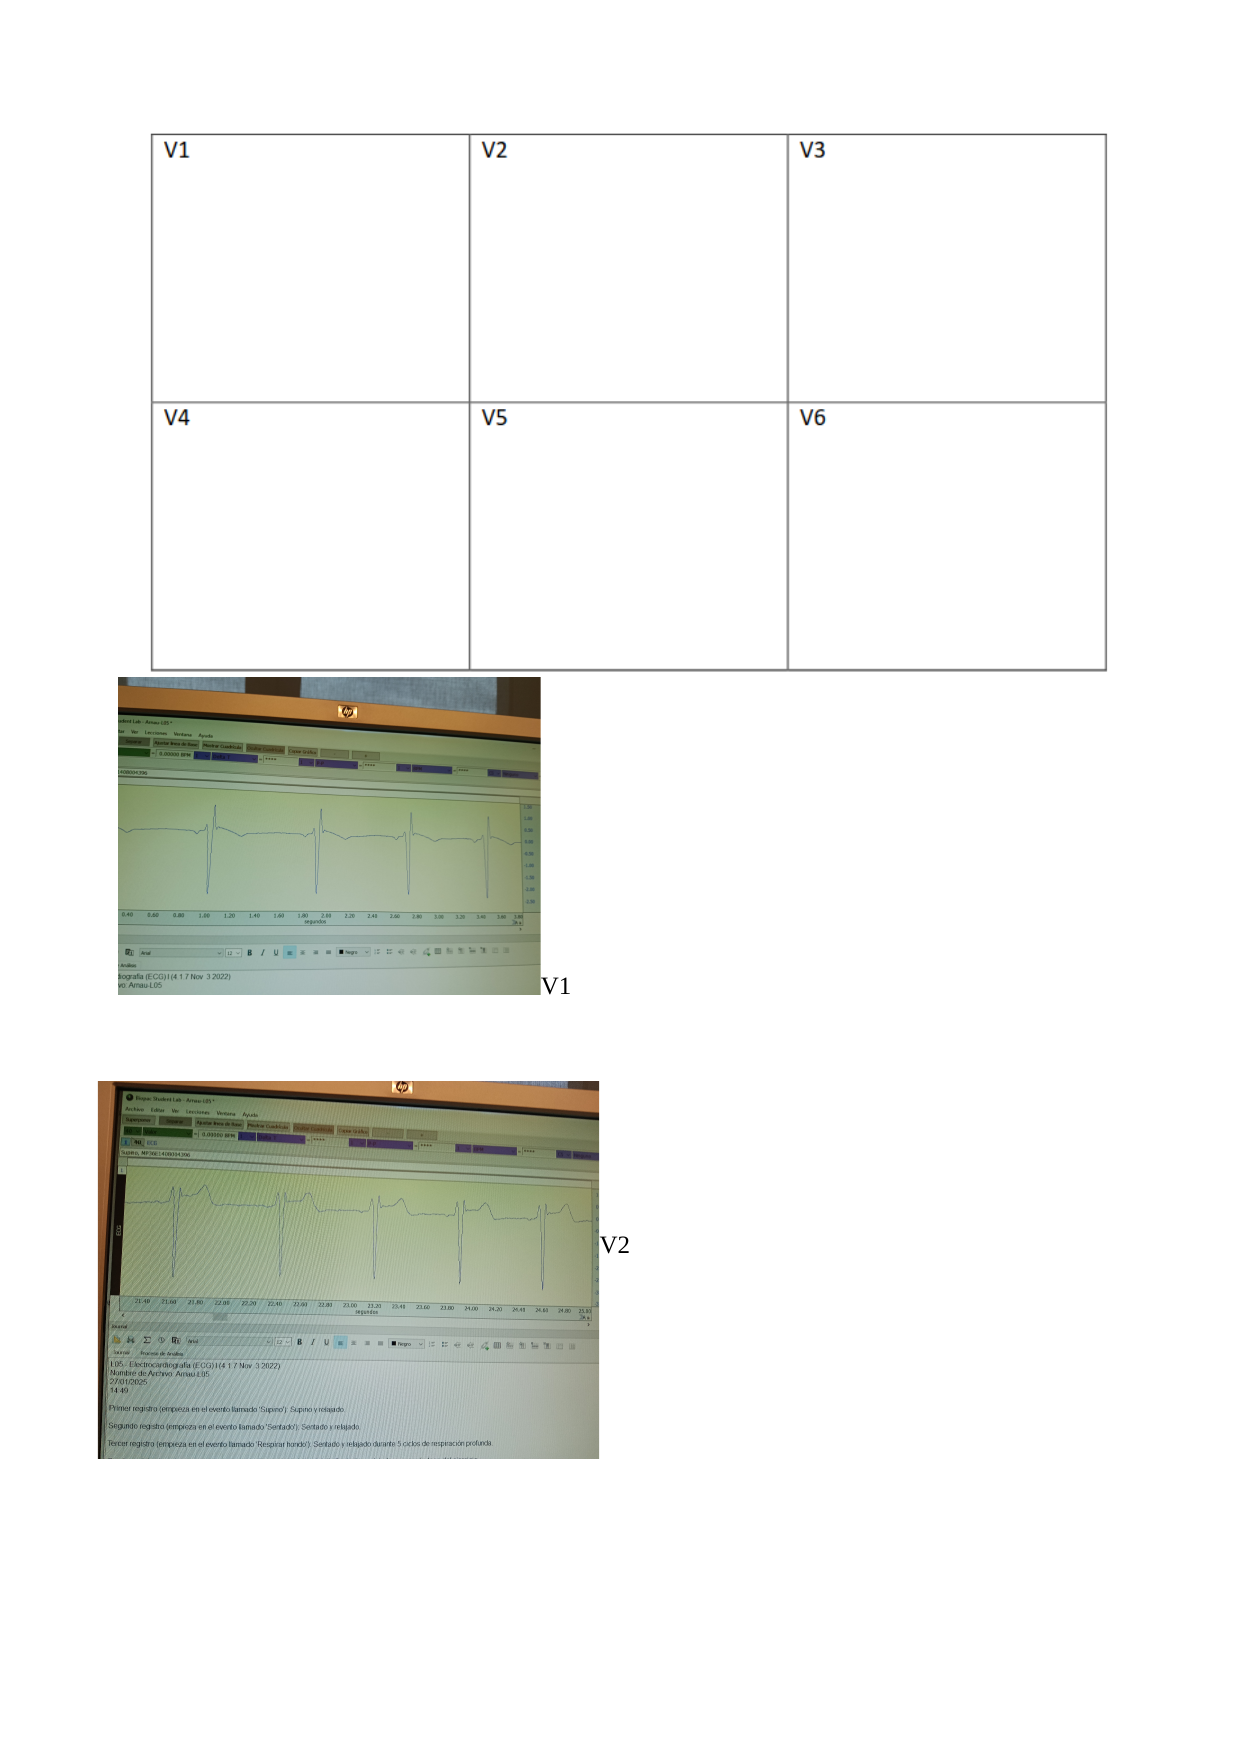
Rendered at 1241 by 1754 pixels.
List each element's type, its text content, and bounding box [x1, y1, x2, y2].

picture [97, 1081, 600, 1459]
text V2 [600, 1230, 1122, 1258]
text V1 [118, 677, 1122, 1000]
picture [118, 118, 1123, 995]
